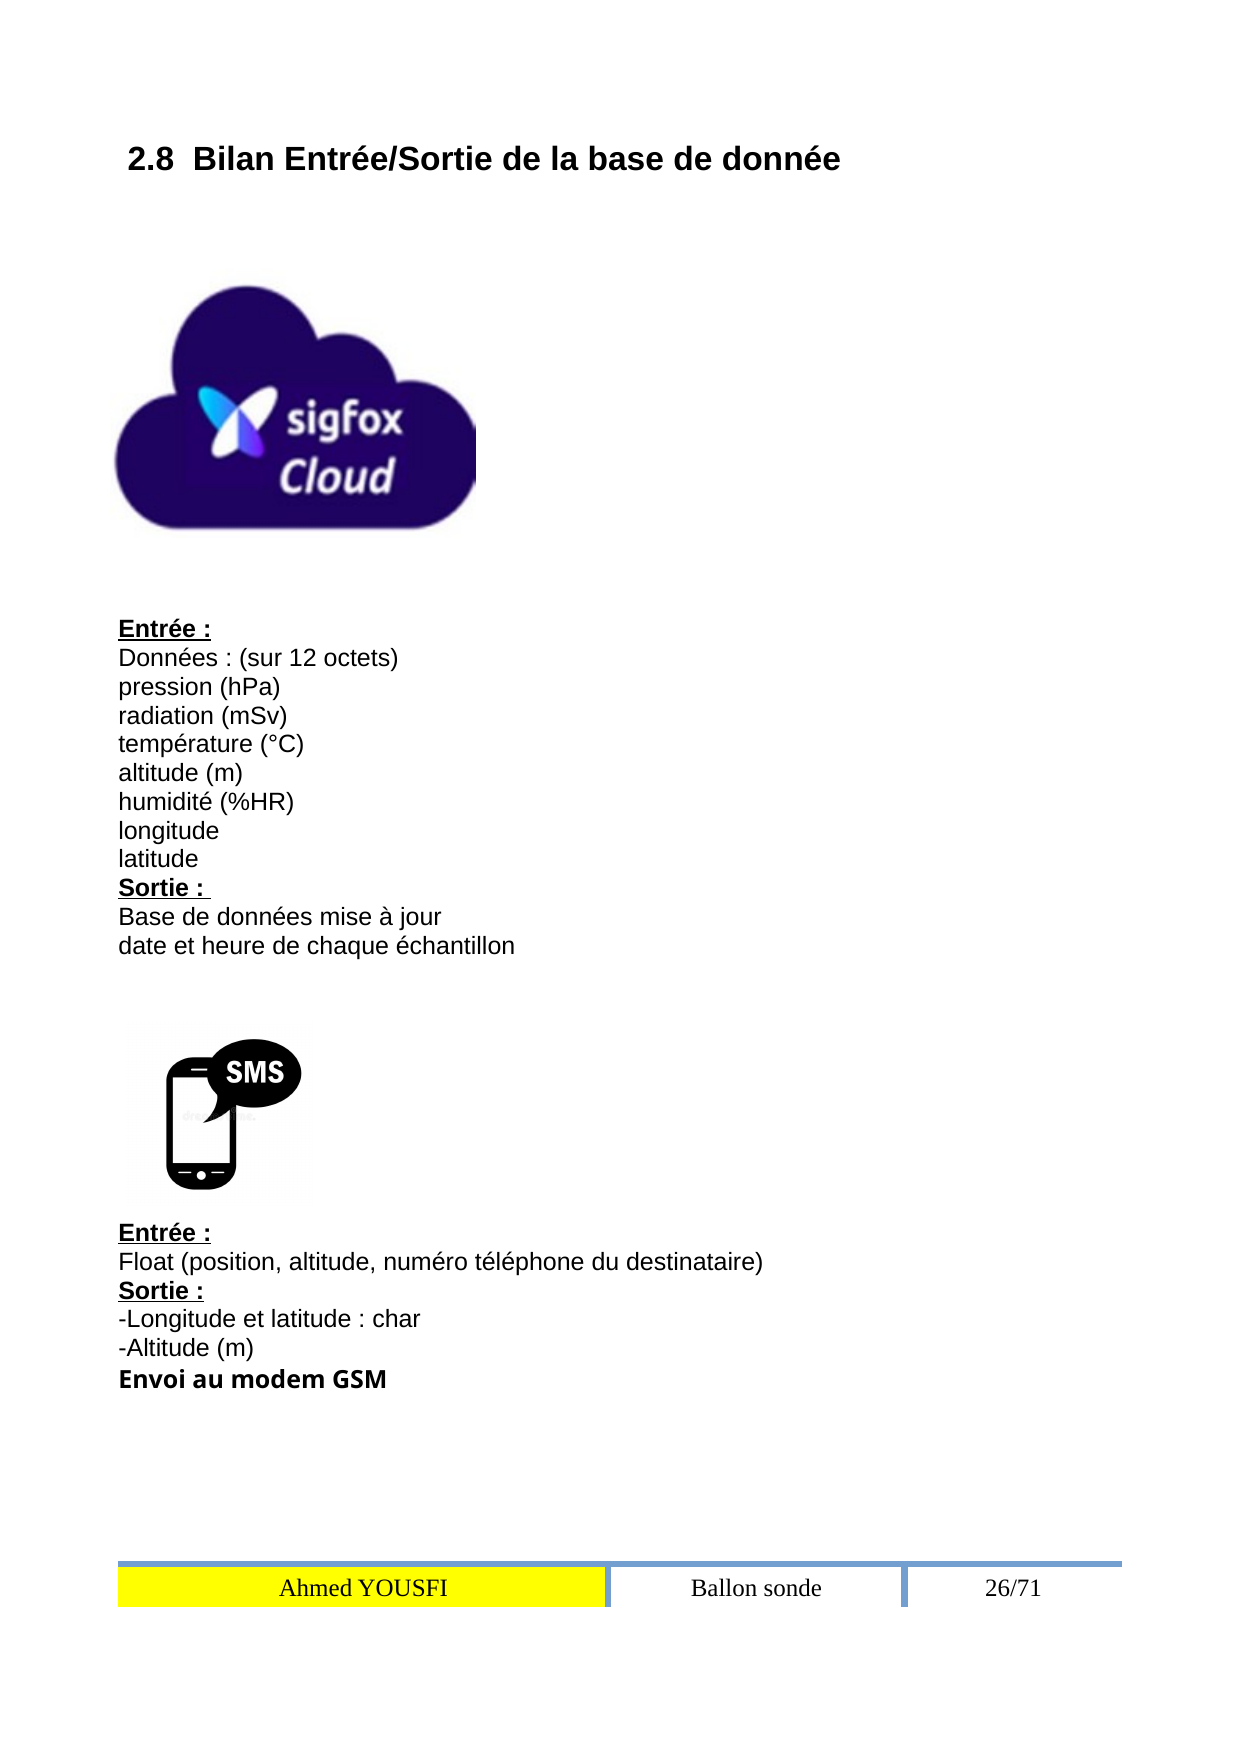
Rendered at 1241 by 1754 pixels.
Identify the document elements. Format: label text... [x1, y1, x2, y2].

text altitude (m) [118, 758, 1122, 787]
text Envoi au modem GSM [118, 1362, 1122, 1396]
text radiation (mSv) [118, 701, 1122, 729]
text longitude [118, 816, 1122, 844]
text Sortie : [118, 1276, 1122, 1304]
text -Longitude et latitude : char [118, 1304, 1122, 1333]
text Données : (sur 12 octets) [118, 643, 1122, 672]
text Sortie : [118, 873, 1122, 902]
subtitle Bilan Entrée/Sortie de la base de donnée [118, 139, 1122, 178]
text latitude [118, 844, 1122, 873]
text Float (position, altitude, numéro téléphone du destinataire) [118, 1247, 1122, 1276]
text date et heure de chaque échantillon [118, 931, 1122, 959]
text Entrée : [118, 614, 1122, 643]
text -Altitude (m) [118, 1333, 1122, 1362]
text pression (hPa) [118, 672, 1122, 701]
text Base de données mise à jour [118, 902, 1122, 931]
text température (°C) [118, 729, 1122, 758]
picture [125, 1021, 313, 1206]
picture [110, 268, 476, 538]
text humidité (%HR) [118, 787, 1122, 816]
text Entrée : [118, 1218, 1122, 1247]
